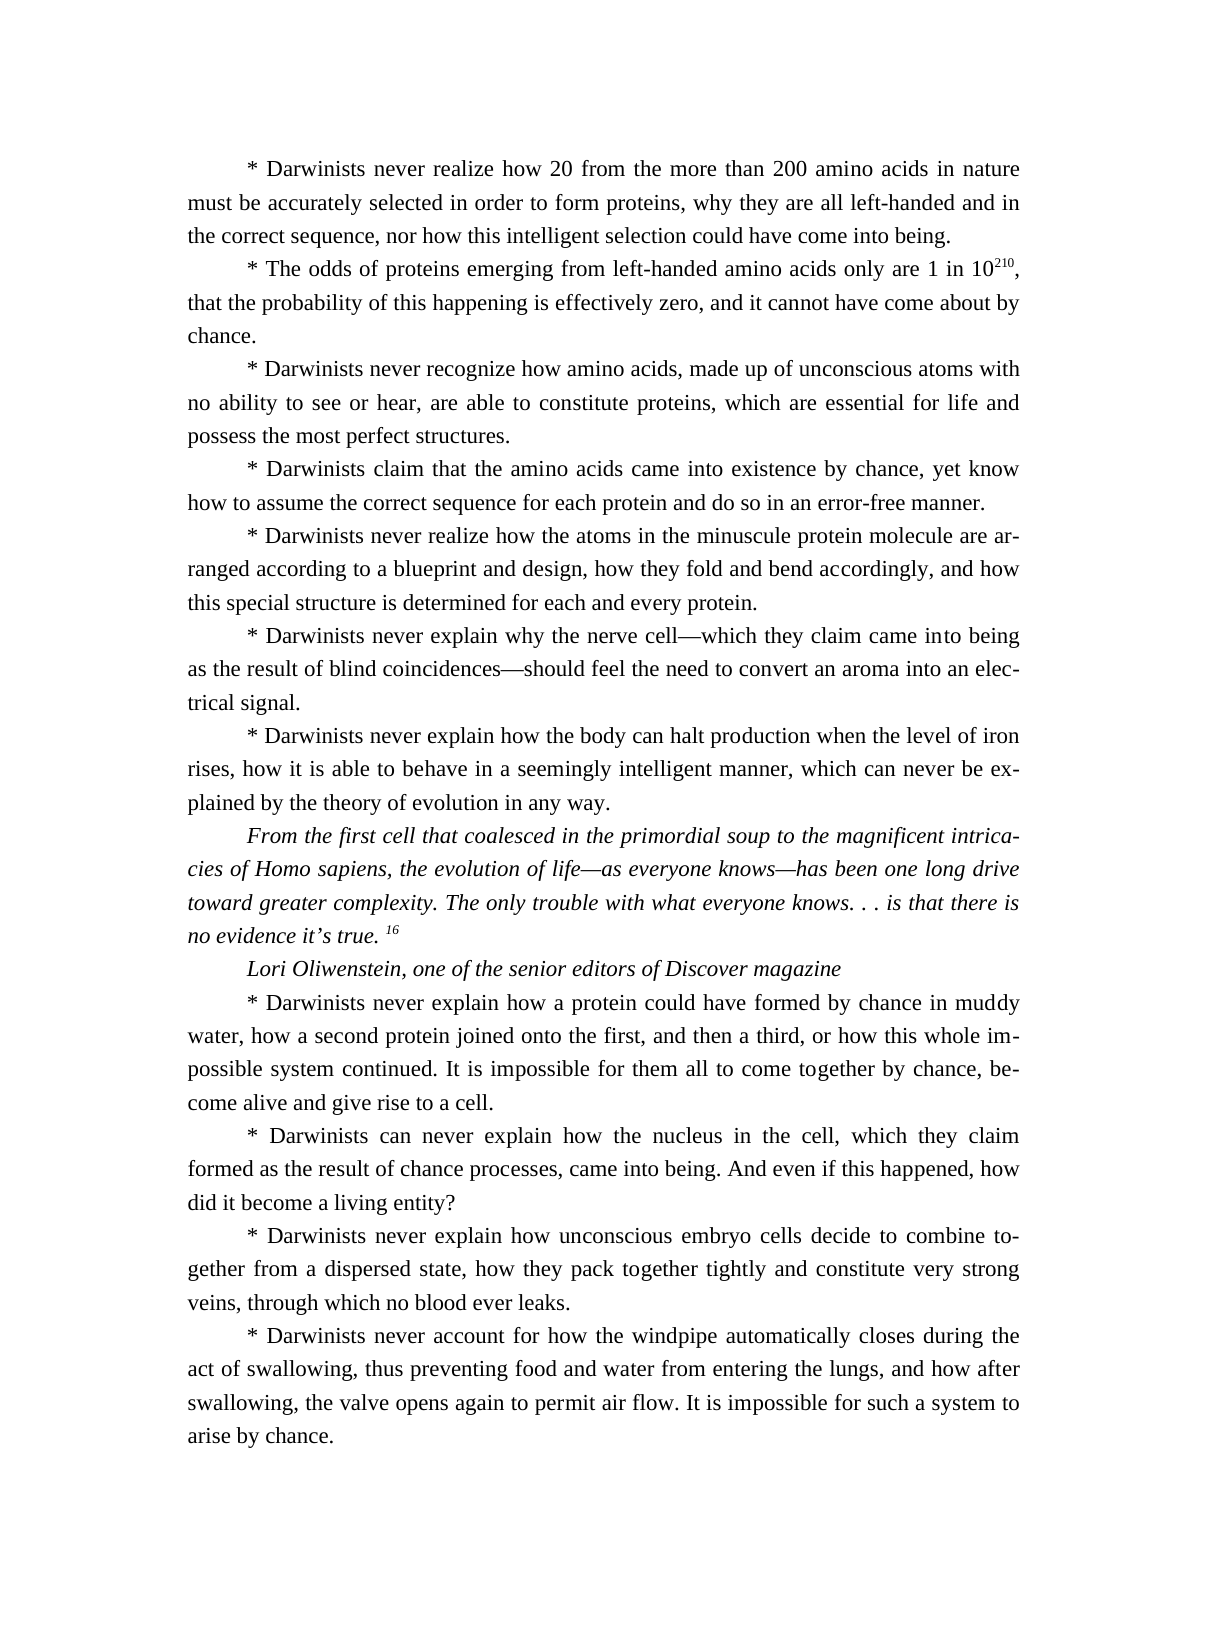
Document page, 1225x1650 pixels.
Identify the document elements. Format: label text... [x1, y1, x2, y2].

text Lori Oliwenstein, one of the sen­ior ed­i­tors of Discover mag­a­zine [187, 950, 1020, 983]
text * Darwinists nev­er ex­plain why the nerve cell—which they claim came in­to be­ing as the re­sult of blind co­in­ci­den­ces—should feel the need to con­vert an aro­ma in­to an elec­tri­cal sig­nal. [187, 617, 1020, 717]
text * Darwinists nev­er ex­plain how the body can halt pro­duc­tion when the lev­el of iron ris­es, how it is able to be­have in a seem­ing­ly in­tel­li­gent man­ner, which can nev­er be ex­plained by the the­o­ry of ev­o­lu­tion in any way. [187, 717, 1020, 817]
text * Darwinists nev­er re­al­ize how 20 from the more than 200 ami­no ac­ids in na­ture must be ac­cu­rate­ly se­lect­ed in or­der to form pro­teins, why they are all left-hand­ed and in the cor­rect se­quence, nor how this in­tel­li­gent se­lec­tion could have come in­to be­ing. [187, 150, 1020, 250]
text * The odds of pro­teins emerg­ing from left-hand­ed ami­no ac­ids on­ly are 1 in 10210, that the prob­a­bil­i­ty of this hap­pen­ing is ef­fect­ive­ly ze­ro, and it can­not have come about by chance. [187, 250, 1020, 350]
text * Darwinists nev­er re­al­ize how the at­oms in the min­us­cule pro­tein mol­e­cule are ar­ranged ac­cord­ing to a blue­print and de­sign, how they fold and bend ac­cord­ing­ly, and how this spe­cial struc­ture is de­ter­mined for each and ev­ery pro­tein. [187, 517, 1020, 617]
text From the first cell that co­a­lesced in the pri­mor­di­al soup to the mag­nif­i­cent in­tri­ca­cies of Homo sa­pi­ens, the ev­o­lu­tion of life—as ev­ery­one knows—has been one long drive to­ward great­er com­plex­i­ty. The on­ly troub­le with what ev­ery­one knows. . . is that there is no ev­i­dence it’s true. 16 [187, 817, 1020, 950]
text * Darwinists nev­er recog­nize how ami­no ac­ids, made up of un­con­scious at­oms with no abil­i­ty to see or hear, are able to con­sti­tute pro­teins, which are es­sen­tial for life and pos­sess the most per­fect struc­tures. [187, 350, 1020, 450]
text * Darwinists claim that the ami­no ac­ids came in­to ex­is­tence by chance, yet know how to as­sume the cor­rect se­quence for each pro­tein and do so in an er­ror-free man­ner. [187, 450, 1020, 517]
text * Darwinists nev­er ex­plain how a pro­tein could have formed by chance in mud­dy wa­ter, how a sec­ond pro­tein joined on­to the first, and then a third, or how this whole im­pos­si­ble sys­tem con­tin­ued. It is im­pos­si­ble for them all to come to­geth­er by chance, be­come alive and give rise to a cell. [187, 983, 1020, 1117]
text * Darwinists nev­er ex­plain how un­con­scious em­bryo cells de­cide to com­bine to­geth­er from a dis­persed state, how they pack to­geth­er tight­ly and con­sti­tute very strong veins, through which no blood ev­er leaks. [187, 1217, 1020, 1317]
text * Darwinists can nev­er ex­plain how the nu­cle­us in the cell, which they claim formed as the re­sult of chance proc­ess­es, came in­to be­ing. And even if this hap­pened, how did it be­come a liv­ing en­ti­ty? [187, 1117, 1020, 1217]
text * Darwinists nev­er ac­count for how the wind­pipe au­to­mat­i­cal­ly clos­es dur­ing the act of swal­low­ing, thus pre­vent­ing food and wa­ter from en­ter­ing the lungs, and how aft­er swal­low­ing, the valve opens again to per­mit air flow. It is im­pos­si­ble for such a sys­tem to arise by chance. [187, 1317, 1020, 1450]
